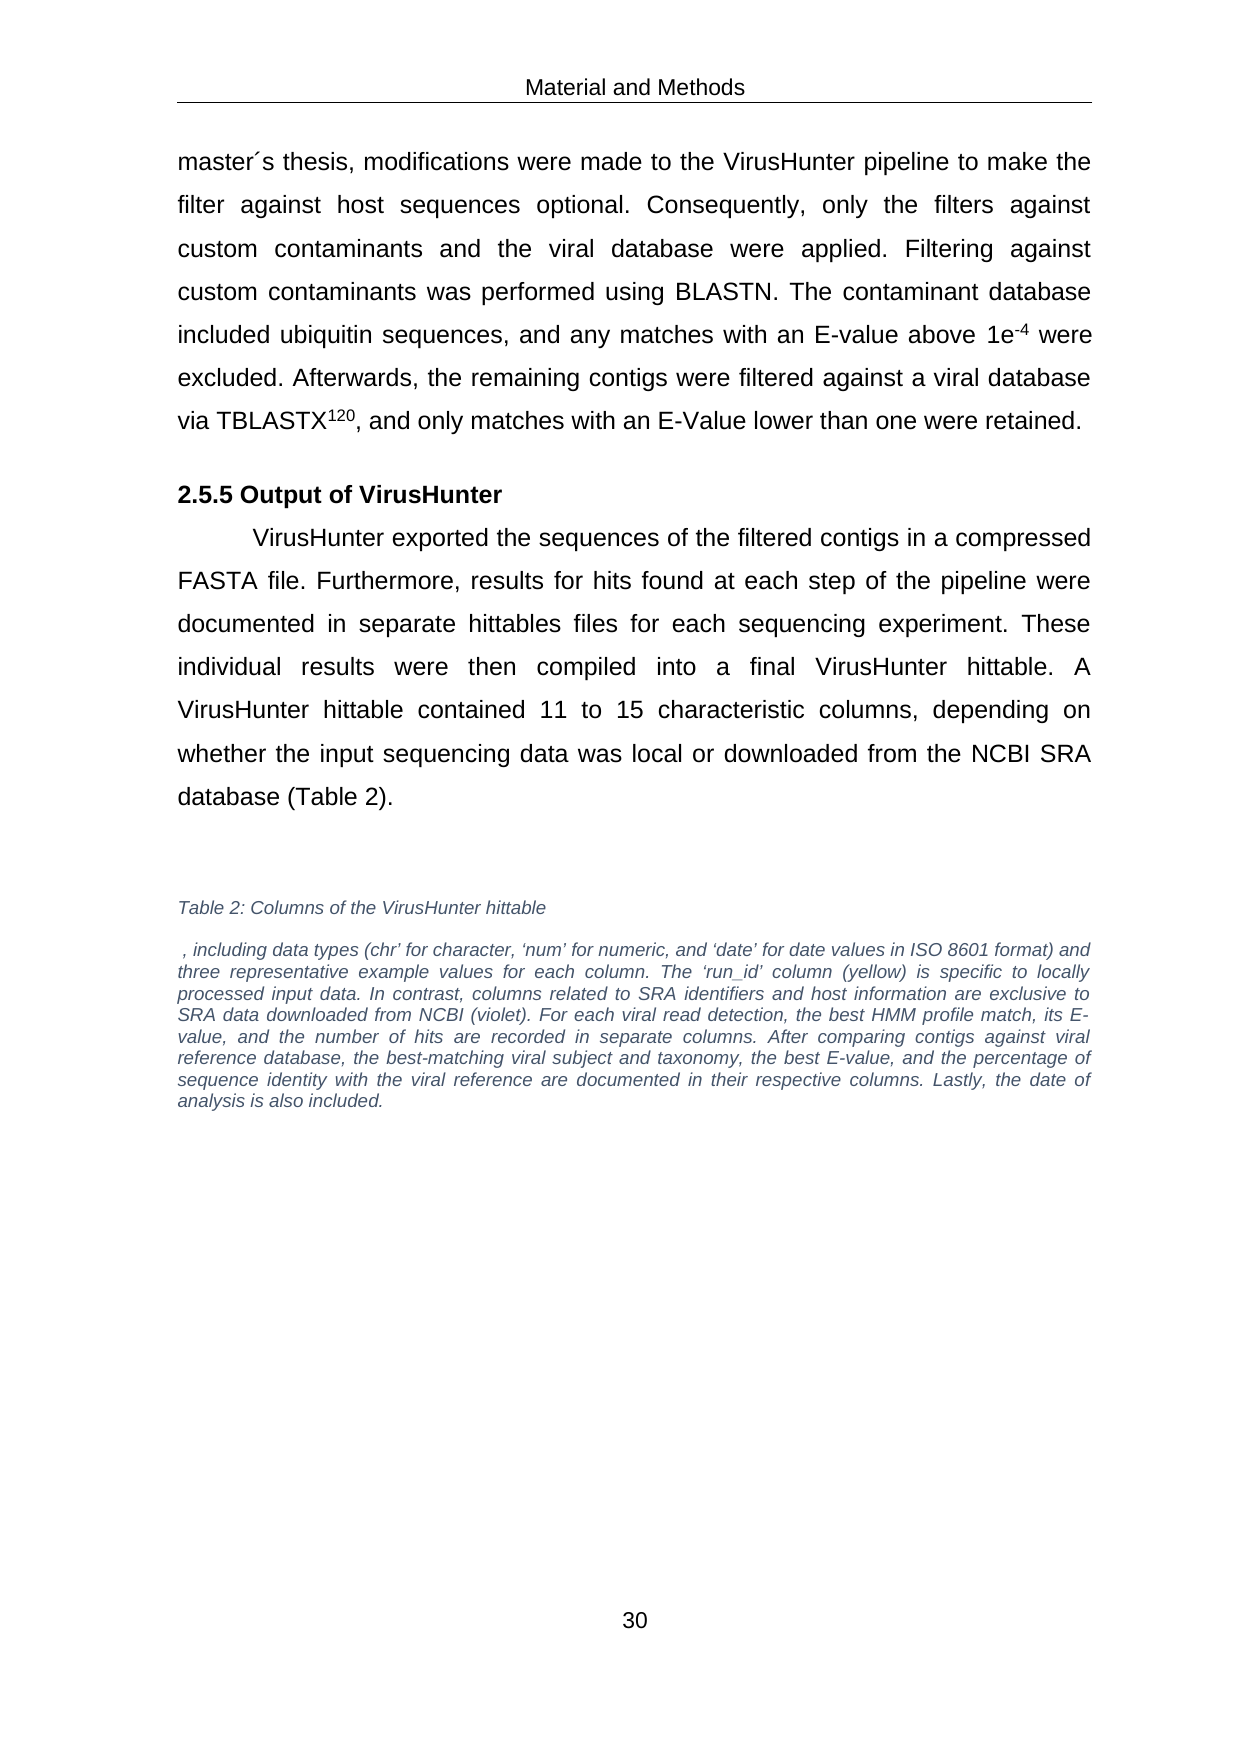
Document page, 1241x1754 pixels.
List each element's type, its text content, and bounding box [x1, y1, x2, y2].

text Table 2: Columns of the VirusHunter hittable [177, 897, 1092, 918]
text VirusHunter exported the sequences of the filtered contigs in a compressed FASTA file. Furthermore, results for hits found at each step of the pipeline were documented in separate hittables files for each sequencing experiment. These individual results were then compiled into a final VirusHunter hittable. A VirusHunter hittable contained 11 to 15 characteristic columns, depending on whether the input sequencing data was local or downloaded from the NCBI SRA database (Table 2). [177, 523, 1092, 810]
text , including data types (chr’ for character, ‘num’ for numeric, and ‘date’ for date values in ISO 8601 format) and three representative example values for each column. The ‘run_id’ column (yellow) is specific to locally processed input data. In contrast, columns related to SRA identifiers and host information are exclusive to SRA data downloaded from NCBI (violet). For each viral read detection, the best HMM profile match, its E-value, and the number of hits are recorded in separate columns. After comparing contigs against viral reference database, the best-matching viral subject and taxonomy, the best E-value, and the percentage of sequence identity with the viral reference are documented in their respective columns. Lastly, the date of analysis is also included. [177, 939, 1092, 1112]
text master´s thesis, modifications were made to the VirusHunter pipeline to make the filter against host sequences optional. Consequently, only the filters against custom contaminants and the viral database were applied. Filtering against custom contaminants was performed using BLASTN. The contaminant database included ubiquitin sequences, and any matches with an E-value above 1e-4 were excluded. Afterwards, the remaining contigs were filtered against a viral database via TBLASTX120, and only matches with an E-Value lower than one were retained. [177, 147, 1092, 435]
subtitle 2.5.5 Output of VirusHunter [177, 480, 1092, 508]
